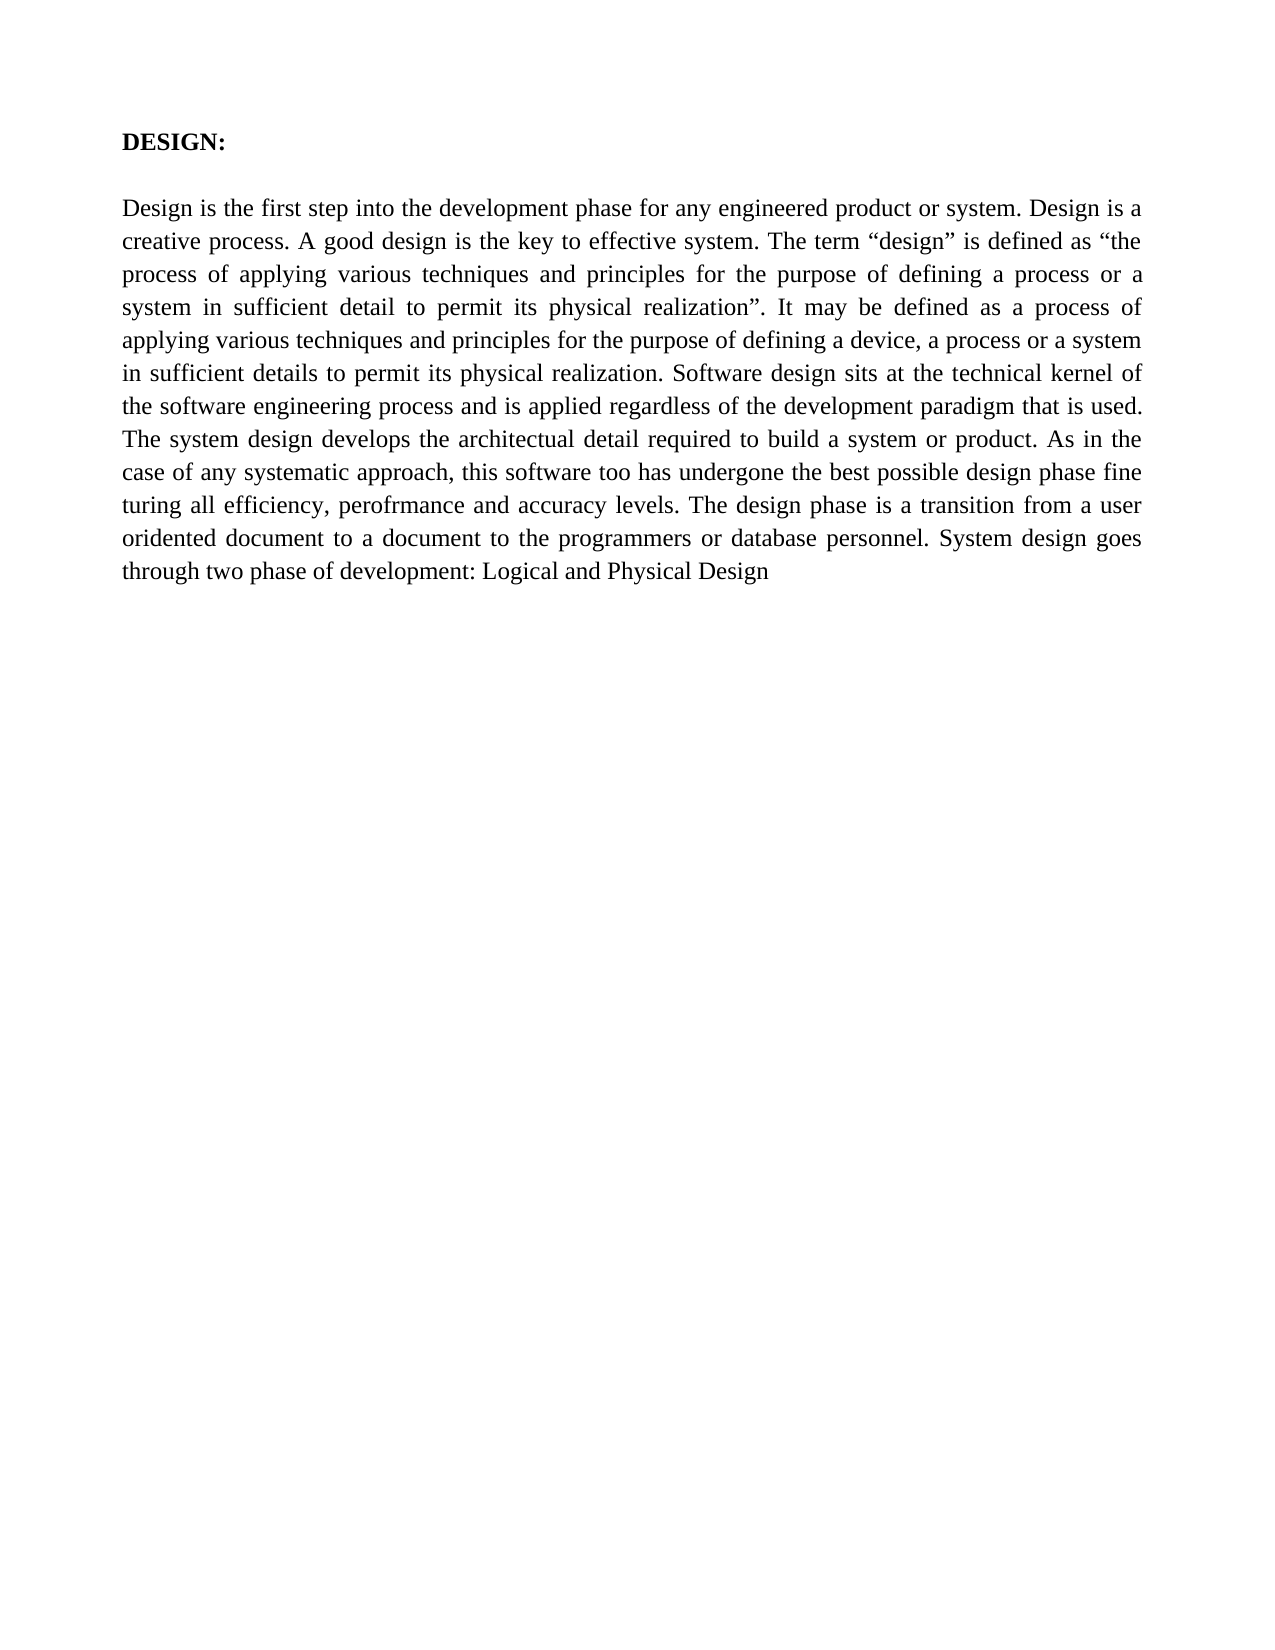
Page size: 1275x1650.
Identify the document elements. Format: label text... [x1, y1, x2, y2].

text Design is the first step into the development phase for any engineered product or system. Design is a creative process. A good design is the key to effective system. The term “design” is defined as “the process of applying various techniques and principles for the purpose of defining a process or a system in sufficient detail to permit its physical realization”. It may be defined as a process of applying various techniques and principles for the purpose of defining a device, a process or a system in sufficient details to permit its physical realization. Software design sits at the technical kernel of the software engineering process and is applied regardless of the development paradigm that is used. The system design develops the architectual detail required to build a system or product. As in the case of any systematic approach, this software too has undergone the best possible design phase fine turing all efficiency, perofrmance and accuracy levels. The design phase is a transition from a user oridented document to a document to the programmers or database personnel. System design goes through two phase of development: Logical and Physical Design [122, 193, 1144, 585]
text DESIGN: [122, 127, 1144, 156]
